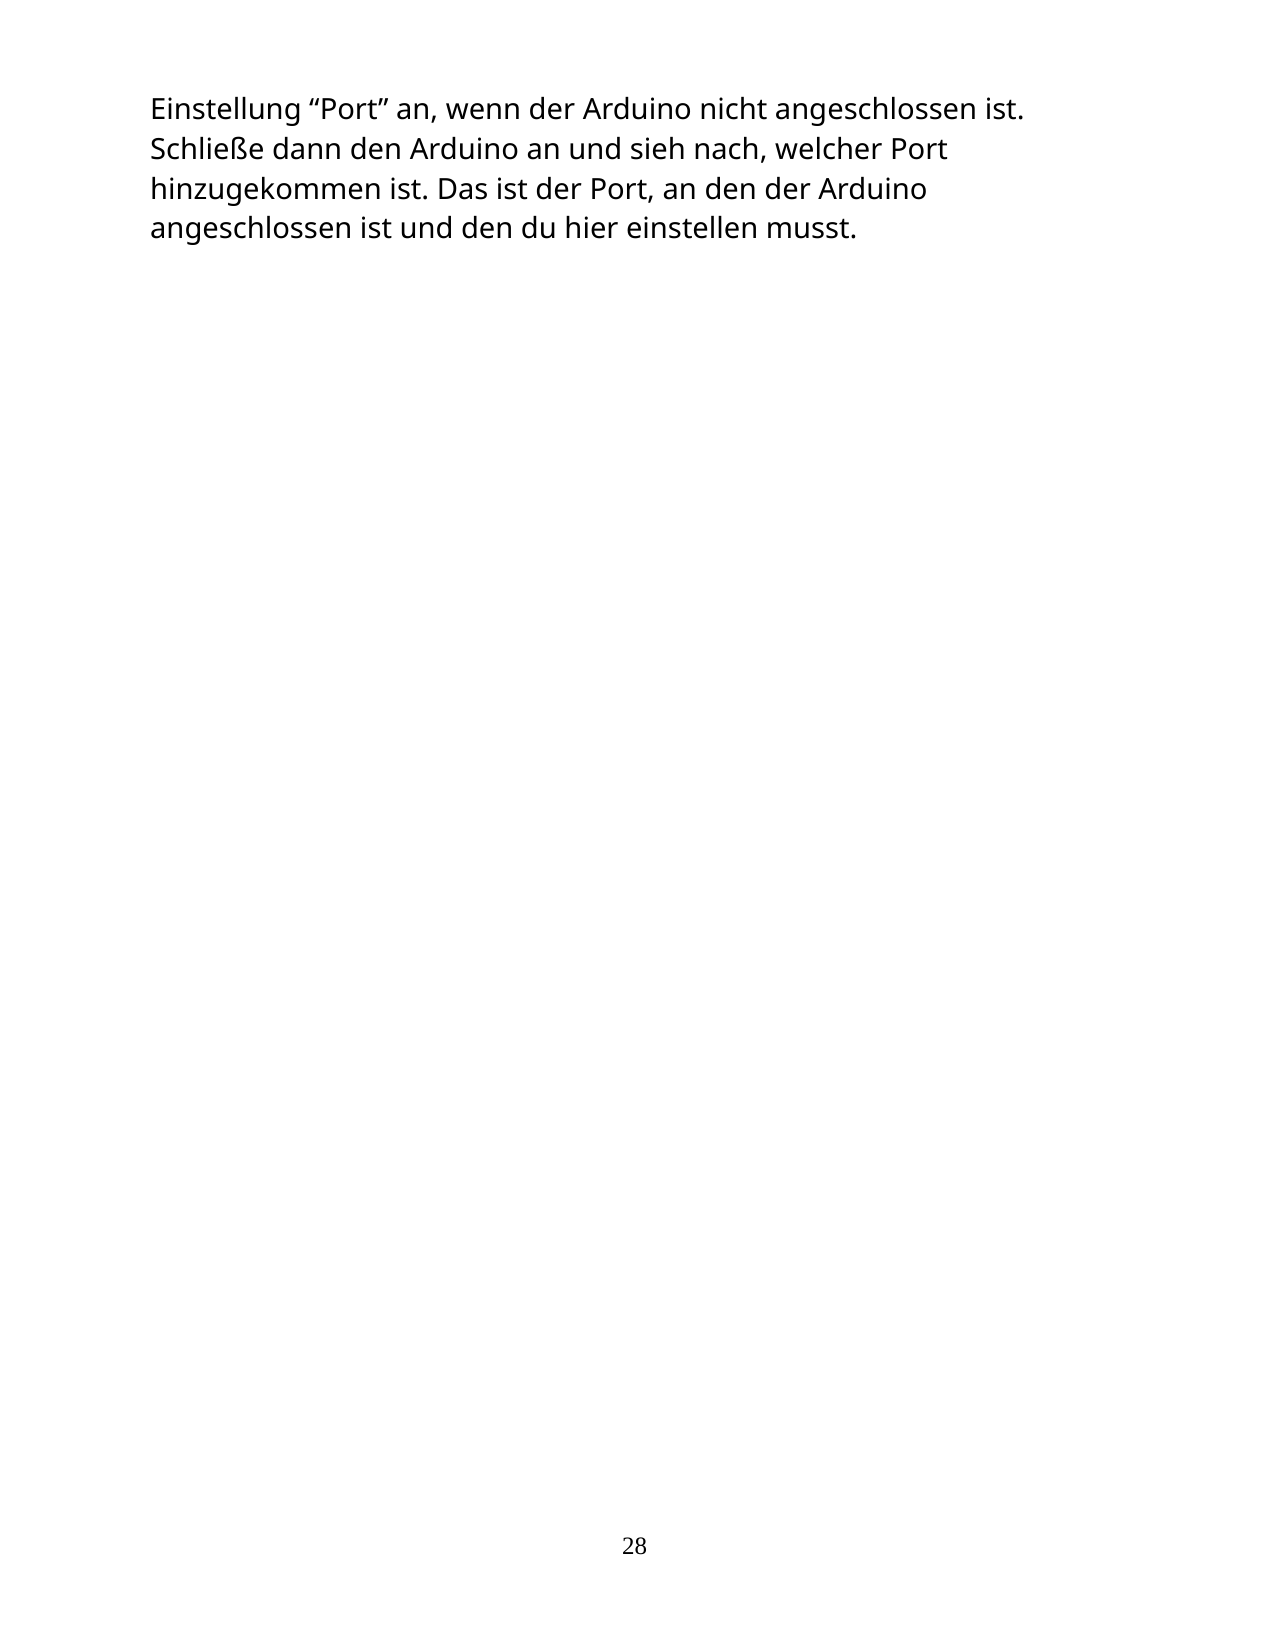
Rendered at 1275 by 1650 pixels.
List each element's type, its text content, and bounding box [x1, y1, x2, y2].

text Einstellung “Port” an, wenn der Arduino nicht angeschlossen ist. Schließe dann den Arduino an und sieh nach, welcher Port hinzugekommen ist. Das ist der Port, an den der Arduino angeschlossen ist und den du hier einstellen musst. [150, 88, 1125, 247]
